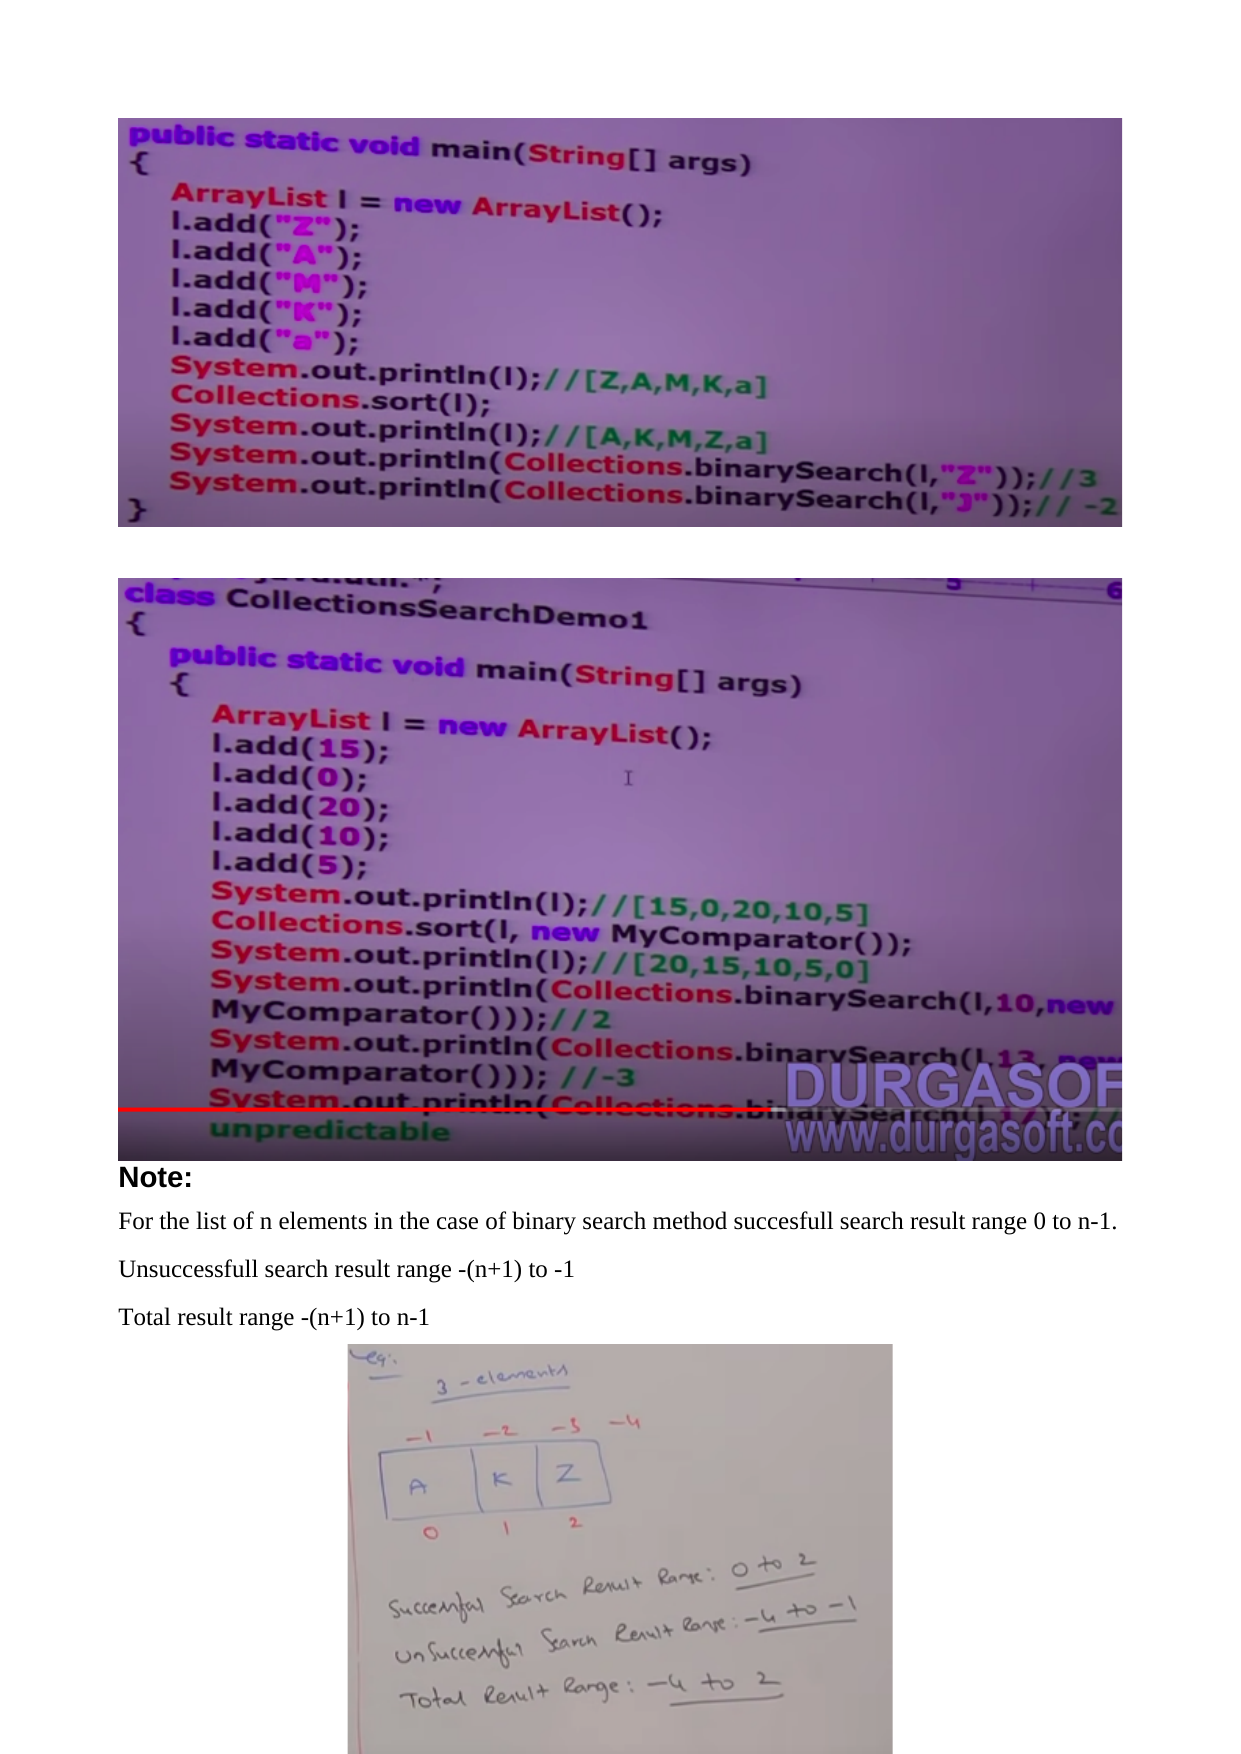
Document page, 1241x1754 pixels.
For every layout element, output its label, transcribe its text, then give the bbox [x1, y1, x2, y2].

picture [118, 118, 1123, 527]
text Unsuccessfull search result range -(n+1) to -1 [118, 1254, 1122, 1283]
picture [347, 1344, 893, 1754]
picture [118, 578, 1123, 1161]
subtitle Note: [118, 1161, 1122, 1194]
text For the list of n elements in the case of binary search method succesfull search result range 0 to n-1. [118, 1206, 1122, 1235]
text Total result range -(n+1) to n-1 [118, 1302, 1122, 1330]
